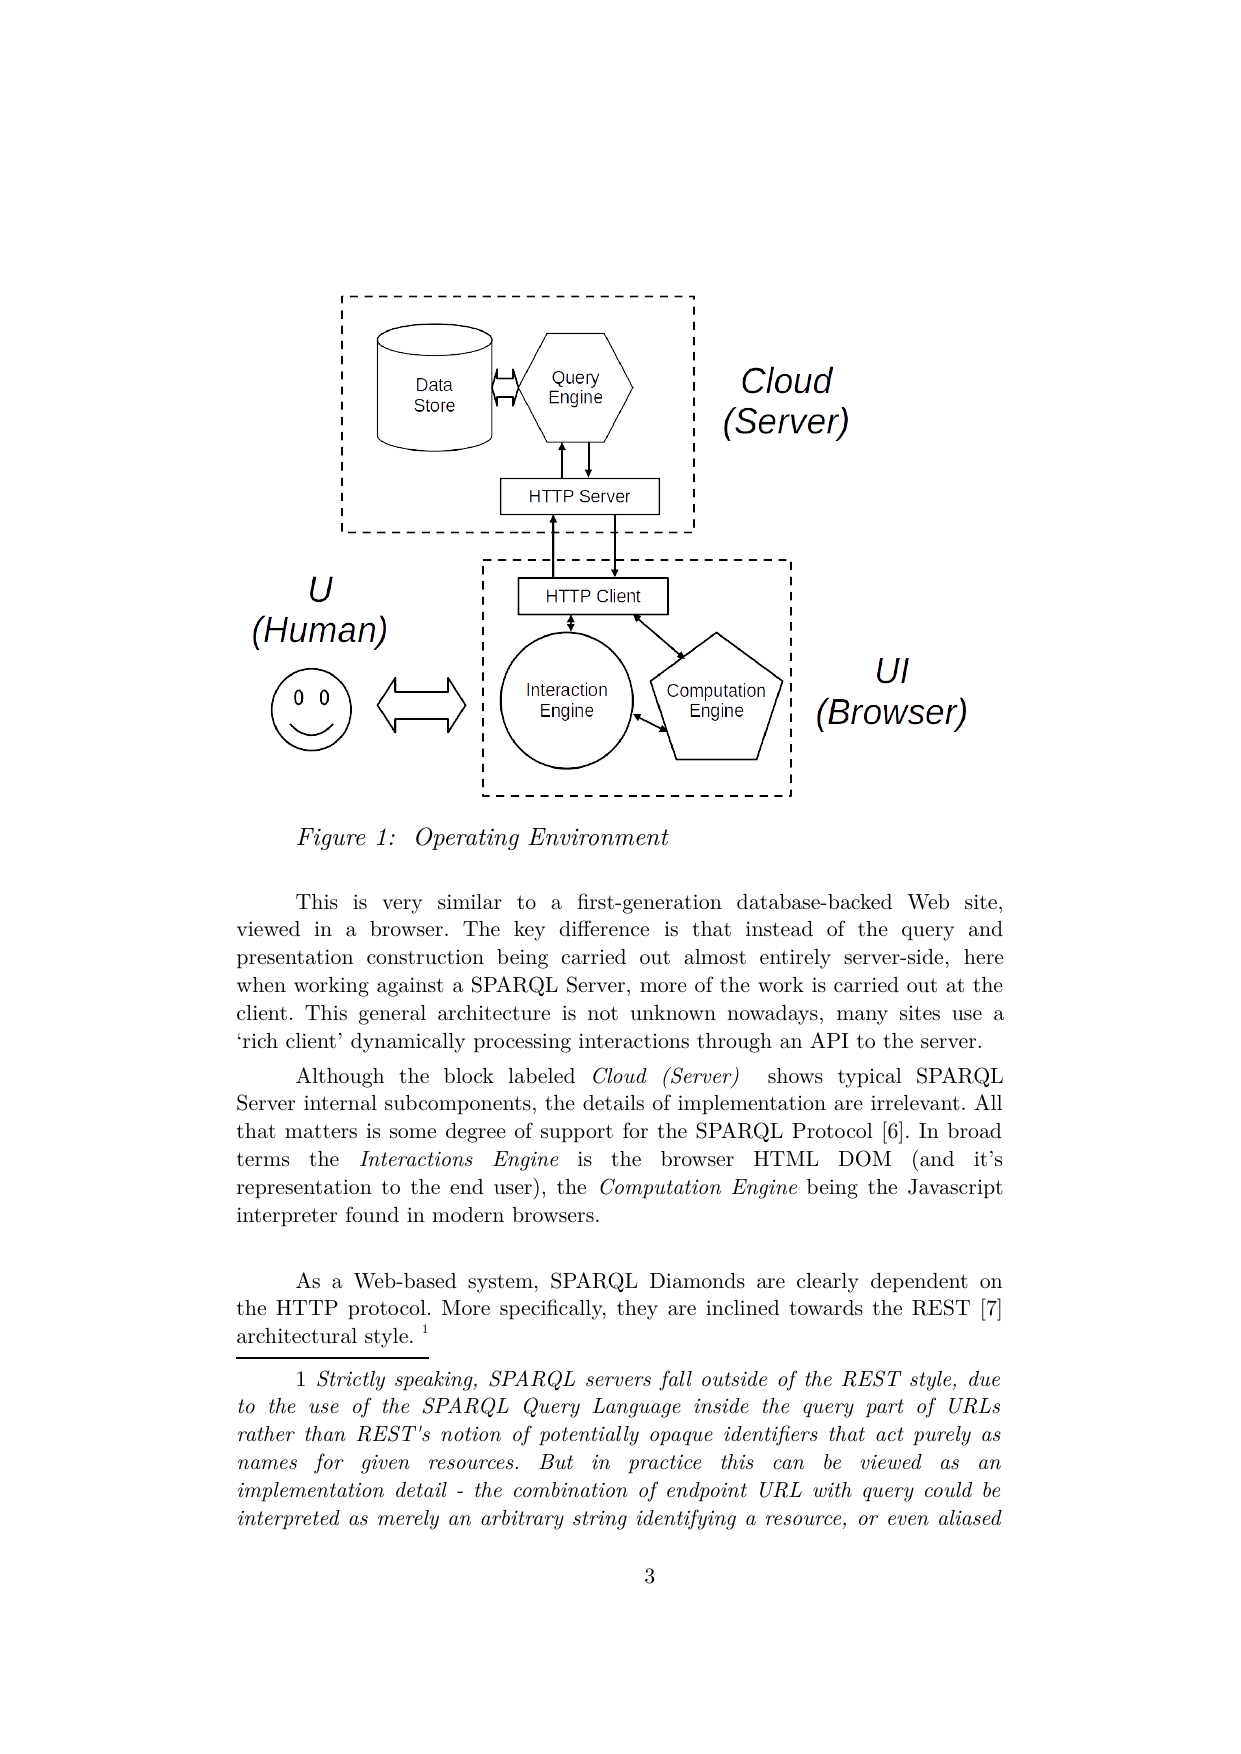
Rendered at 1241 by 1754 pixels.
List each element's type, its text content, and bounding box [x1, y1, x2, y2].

text As a Web-based system, SPARQL Diamonds are clearly dependent on the HTTP protocol. More specifically, they are inclined towards the REST [7] architectural style. [236, 1266, 1004, 1350]
text Strictly speaking, SPARQL servers fall outside of the REST style, due to the use of the SPARQL Query Language inside the query part of URLs rather than REST's notion of potentially opaque identifiers that act purely as names for given resources. But in practice this can be viewed as an implementation detail - the combination of endpoint URL with query could be interpreted as merely an arbitrary string identifying a resource, or even aliased [236, 1364, 1004, 1531]
text Although the block labeled Cloud (Server) shows typical SPARQL Server internal subcomponents, the details of implementation are irrelevant. All that matters is some degree of support for the SPARQL Protocol [6]. In broad terms the Interactions Engine is the browser HTML DOM (and it’s representation to the end user), the Computation Engine being the Javascript interpreter found in modern browsers. [236, 1061, 1004, 1229]
picture [236, 278, 1004, 821]
text This is very similar to a first-generation database-backed Web site, viewed in a browser. The key difference is that instead of the query and presentation construction being carried out almost entirely server-side, here when working against a SPARQL Server, more of the work is carried out at the client. This general architecture is not unknown nowadays, many sites use a ‘rich client’ dynamically processing interactions through an API to the server. [236, 887, 1004, 1055]
text Figure 1: Operating Environment [236, 821, 1004, 853]
